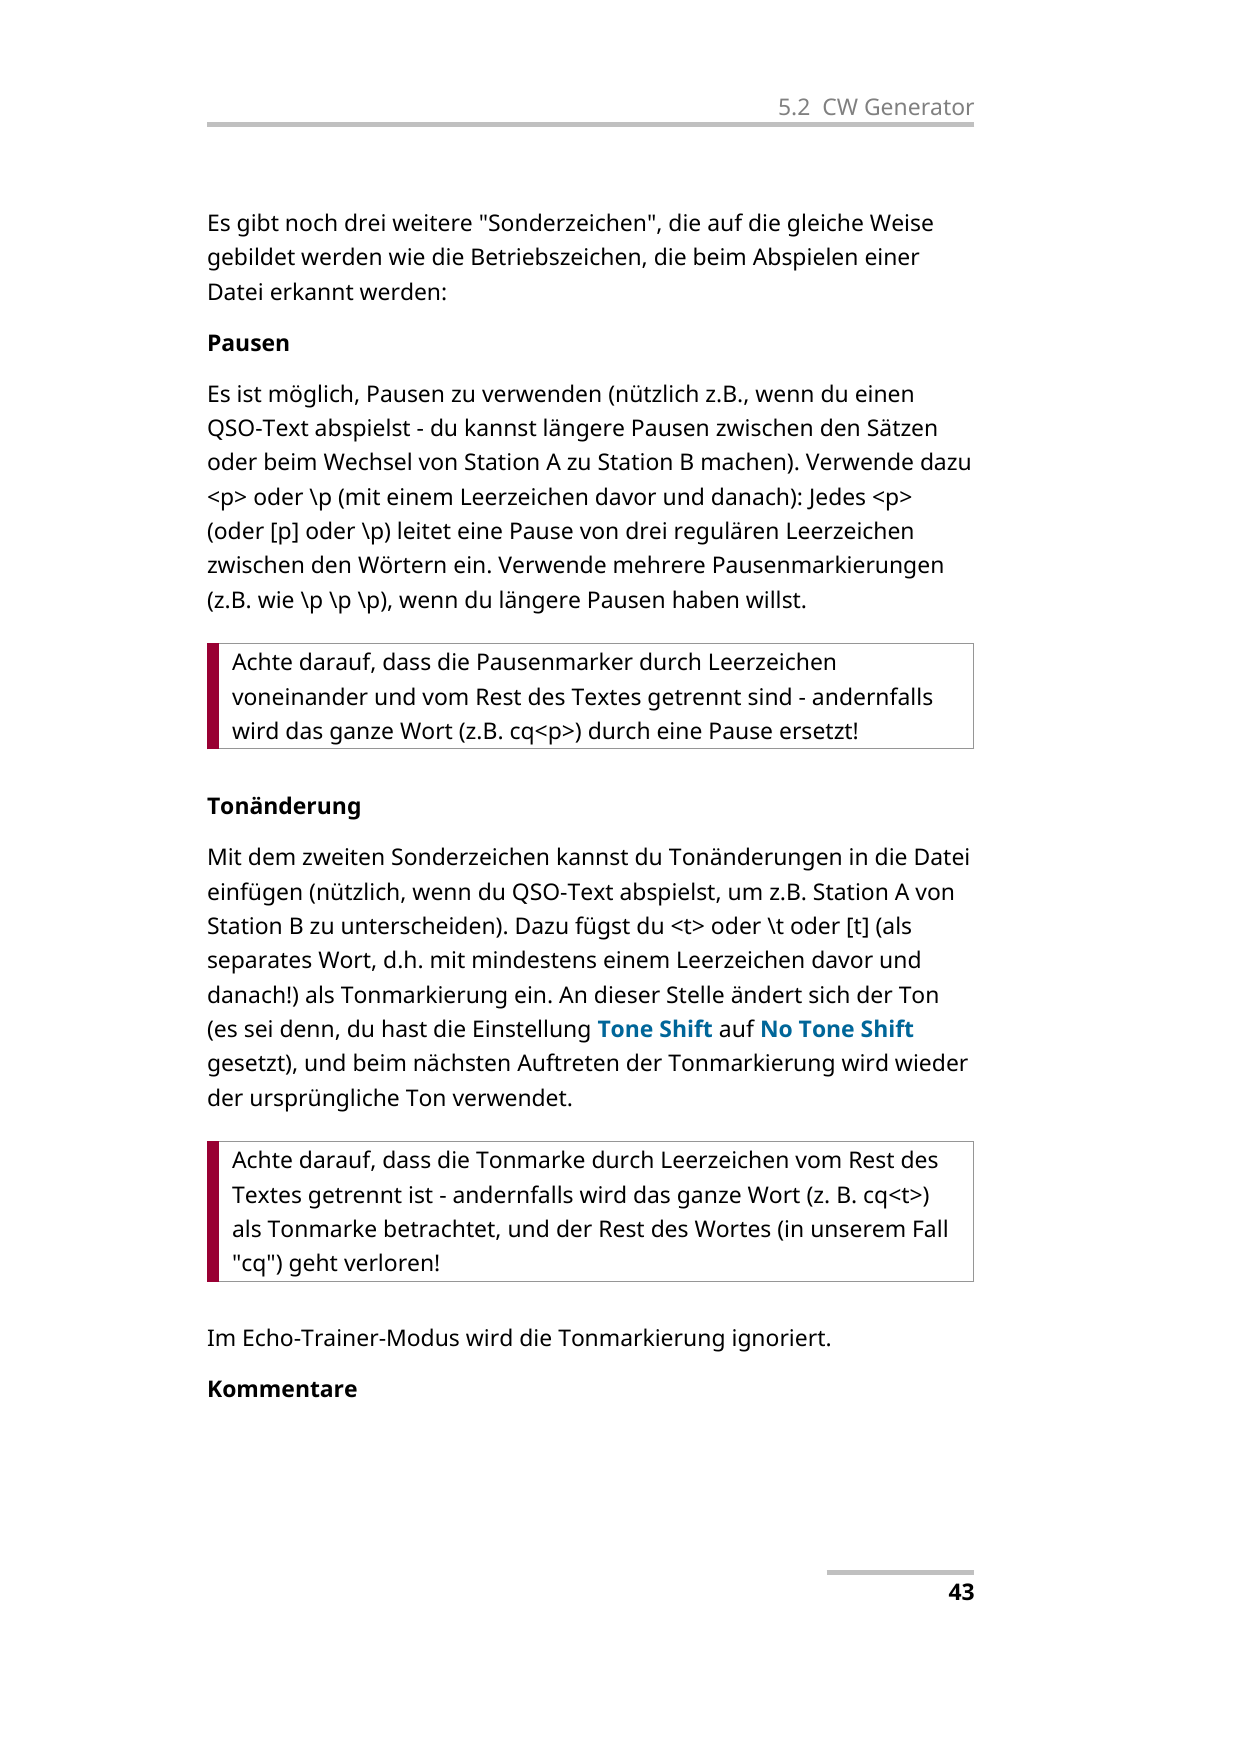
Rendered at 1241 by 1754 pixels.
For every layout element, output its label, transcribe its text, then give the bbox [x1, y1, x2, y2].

text Es ist möglich, Pausen zu verwenden (nützlich z.B., wenn du einen QSO-Text abspielst - du kannst längere Pausen zwischen den Sätzen oder beim Wechsel von Station A zu Station B machen). Verwende dazu <p> oder \p (mit einem Leerzeichen davor und danach): Jedes <p> (oder [p] oder \p) leitet eine Pause von drei regulären Leerzeichen zwischen den Wörtern ein. Verwende mehrere Pausenmarkierungen (z.B. wie \p \p \p), wenn du längere Pausen haben willst. [207, 378, 974, 615]
text Es gibt noch drei weitere "Sonderzeichen", die auf die gleiche Weise gebildet werden wie die Betriebszeichen, die beim Abspielen einer Datei erkannt werden: [207, 207, 974, 307]
text Im Echo-Trainer-Modus wird die Tonmarkierung ignoriert. [207, 1322, 974, 1354]
text Achte darauf, dass die Pausenmarker durch Leerzeichen voneinander und vom Rest des Textes getrennt sind - andernfalls wird das ganze Wort (z.B. cq<p>) durch eine Pause ersetzt! [219, 644, 973, 748]
text Tonänderung [207, 790, 974, 821]
text Achte darauf, dass die Tonmarke durch Leerzeichen vom Rest des Textes getrennt ist - andernfalls wird das ganze Wort (z. B. cq<t>) als Tonmarke betrachtet, und der Rest des Wortes (in unserem Fall "cq") geht verloren! [219, 1142, 973, 1281]
text Kommentare [207, 1373, 974, 1405]
text Pausen [207, 327, 974, 358]
text Mit dem zweiten Sonderzeichen kannst du Tonänderungen in die Datei einfügen (nützlich, wenn du QSO-Text abspielst, um z.B. Station A von Station B zu unterscheiden). Dazu fügst du <t> oder \t oder [t] (als separates Wort, d.h. mit mindestens einem Leerzeichen davor und danach!) als Tonmarkierung ein. An dieser Stelle ändert sich der Ton (es sei denn, du hast die Einstellung Tone Shift auf No Tone Shift gesetzt), und beim nächsten Auftreten der Tonmarkierung wird wieder der ursprüngliche Ton verwendet. [207, 841, 974, 1113]
